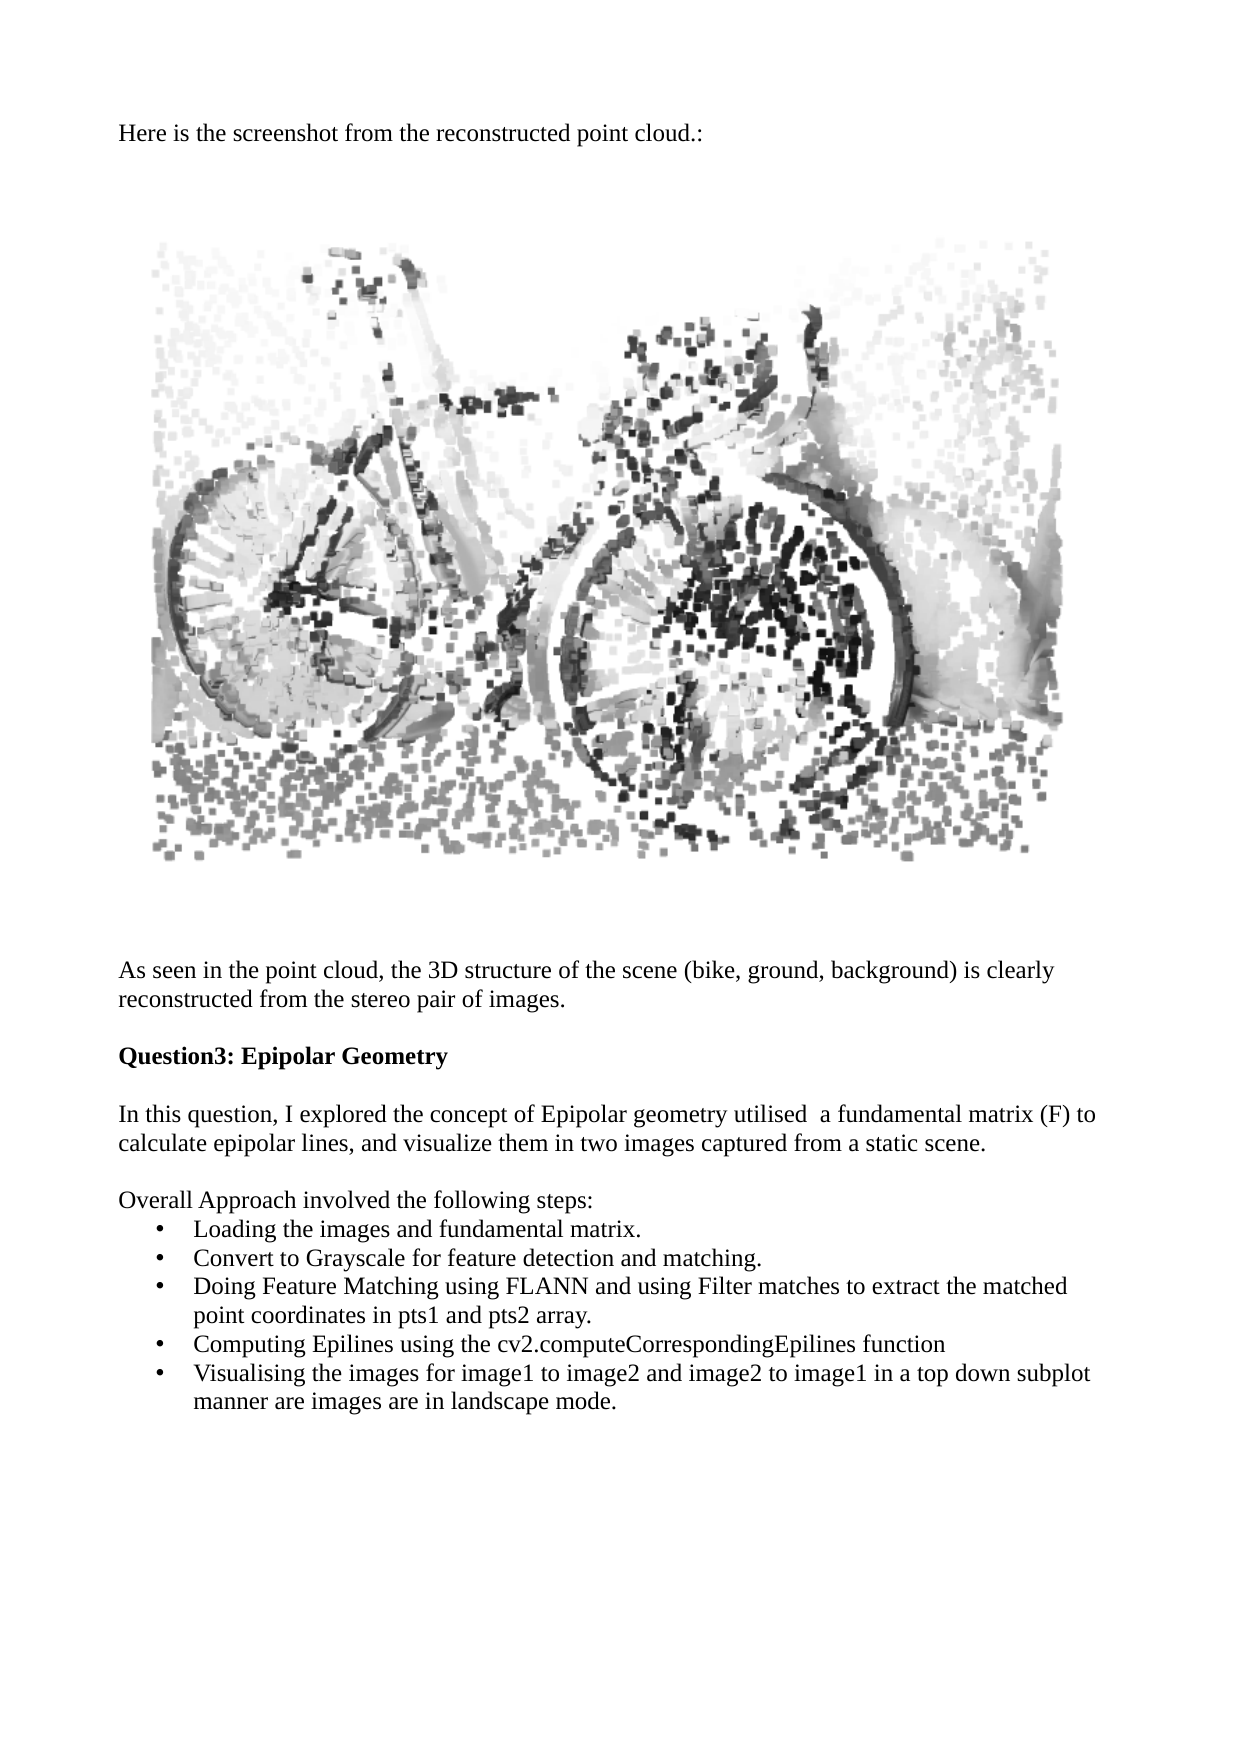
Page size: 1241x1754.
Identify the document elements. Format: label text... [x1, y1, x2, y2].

list Computing Epilines using the cv2.computeCorrespondingEpilines function [156, 1329, 1122, 1358]
text Question3: Epipolar Geometry [118, 1041, 1122, 1070]
list Loading the images and fundamental matrix. [156, 1214, 1122, 1243]
text As seen in the point cloud, the 3D structure of the scene (bike, ground, background) is clearly reconstructed from the stereo pair of images. [118, 955, 1122, 1013]
text In this question, I explored the concept of Epipolar geometry utilised a fundamental matrix (F) to calculate epipolar lines, and visualize them in two images captured from a static scene. [118, 1099, 1122, 1156]
text Overall Approach involved the following steps: [118, 1185, 1122, 1214]
picture [118, 175, 1123, 927]
list Doing Feature Matching using FLANN and using Filter matches to extract the matched point coordinates in pts1 and pts2 array. [156, 1271, 1122, 1329]
list Visualising the images for image1 to image2 and image2 to image1 in a top down subplot manner are images are in landscape mode. [156, 1358, 1122, 1415]
list Convert to Grayscale for feature detection and matching. [156, 1243, 1122, 1271]
text Here is the screenshot from the reconstructed point cloud.: [118, 118, 1122, 147]
